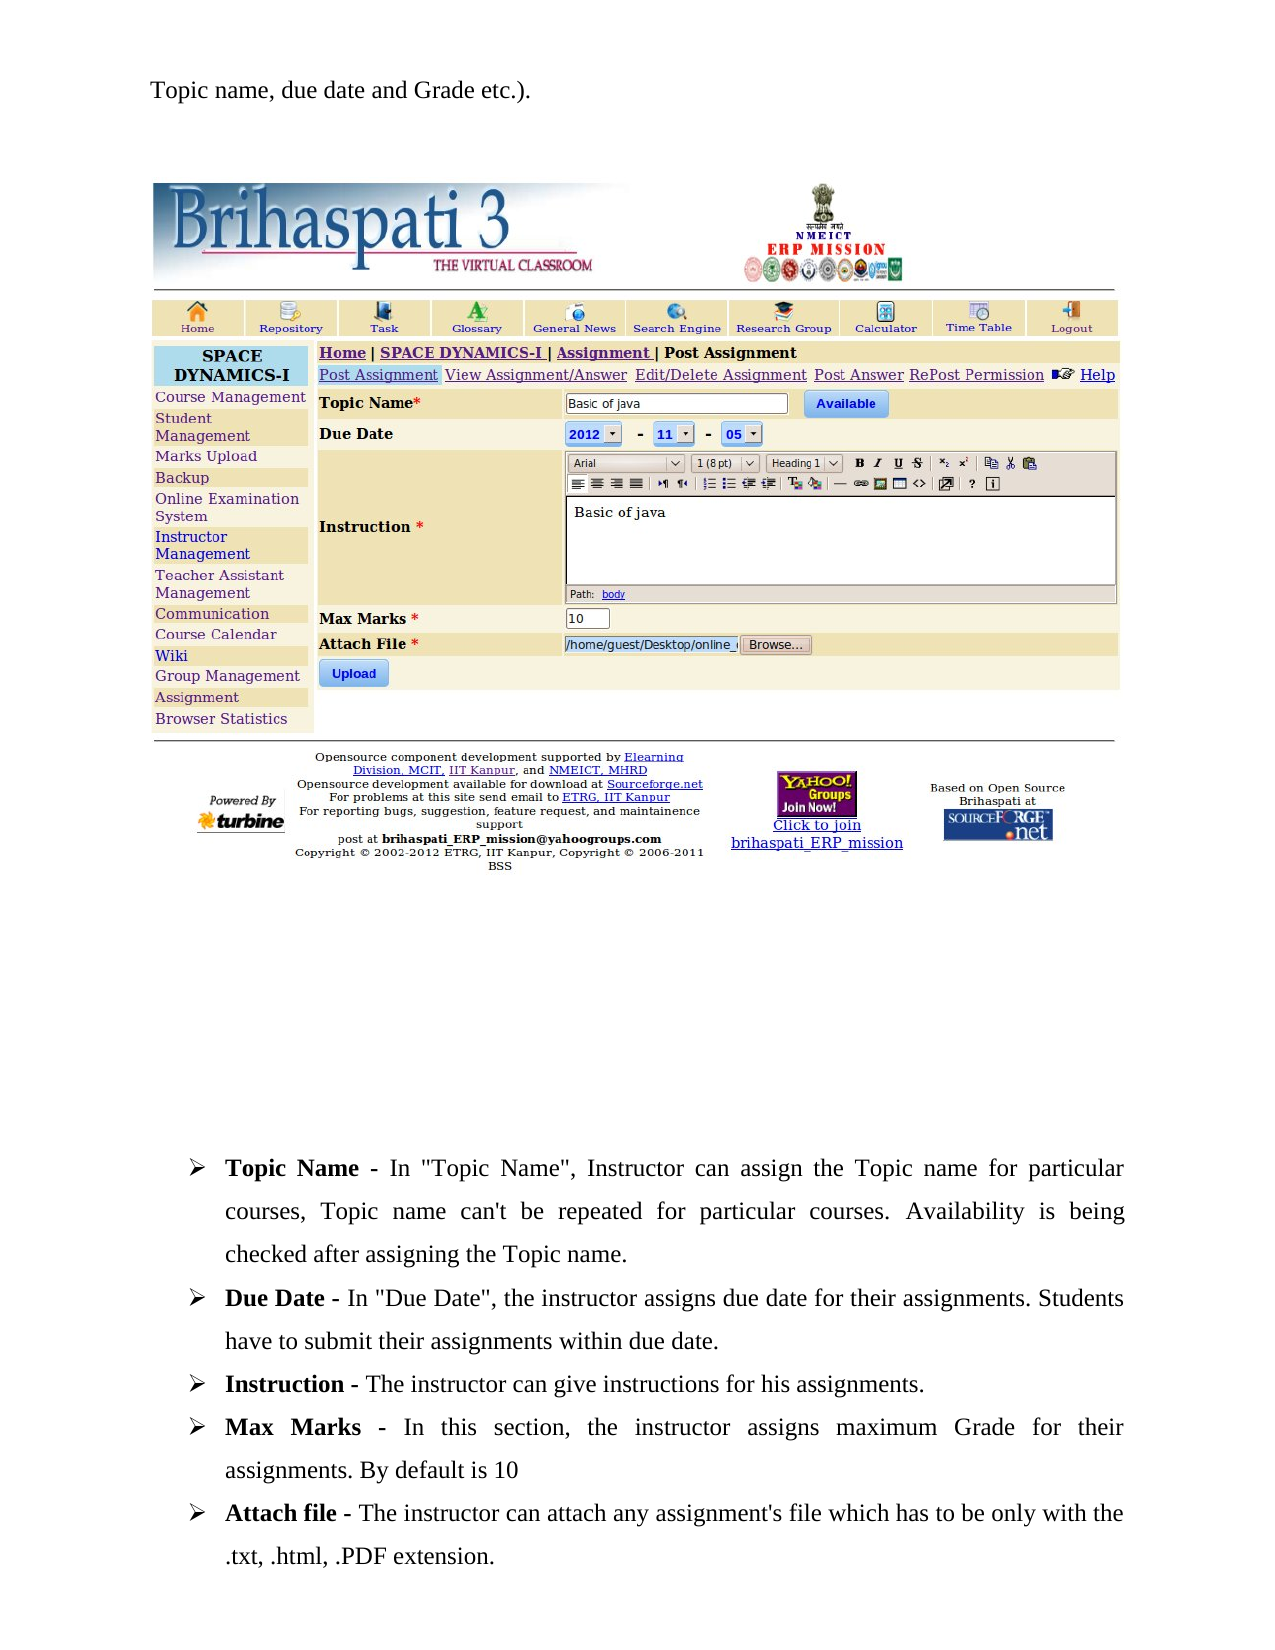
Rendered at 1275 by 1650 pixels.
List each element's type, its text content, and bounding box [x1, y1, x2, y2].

text Topic name, due date and Grade etc.). [150, 75, 1125, 104]
list Attach file - The instructor can attach any assignment's file which has to be only with the .txt, .html, .PDF extension. [187, 1498, 1125, 1570]
picture [151, 177, 1124, 884]
list Max Marks - In this section, the instructor assigns maximum Grade for their assignments. By default is 10 [187, 1412, 1125, 1484]
list Topic Name - In "Topic Name", Instructor can assign the Topic name for particular courses, Topic name can't be repeated for particular courses. Availability is being checked after assigning the Topic name. [187, 1153, 1125, 1268]
list Due Date - In "Due Date", the instructor assigns due date for their assignments. Students have to submit their assignments within due date. [187, 1283, 1125, 1354]
list Instruction - The instructor can give instructions for his assignments. [187, 1369, 1125, 1398]
